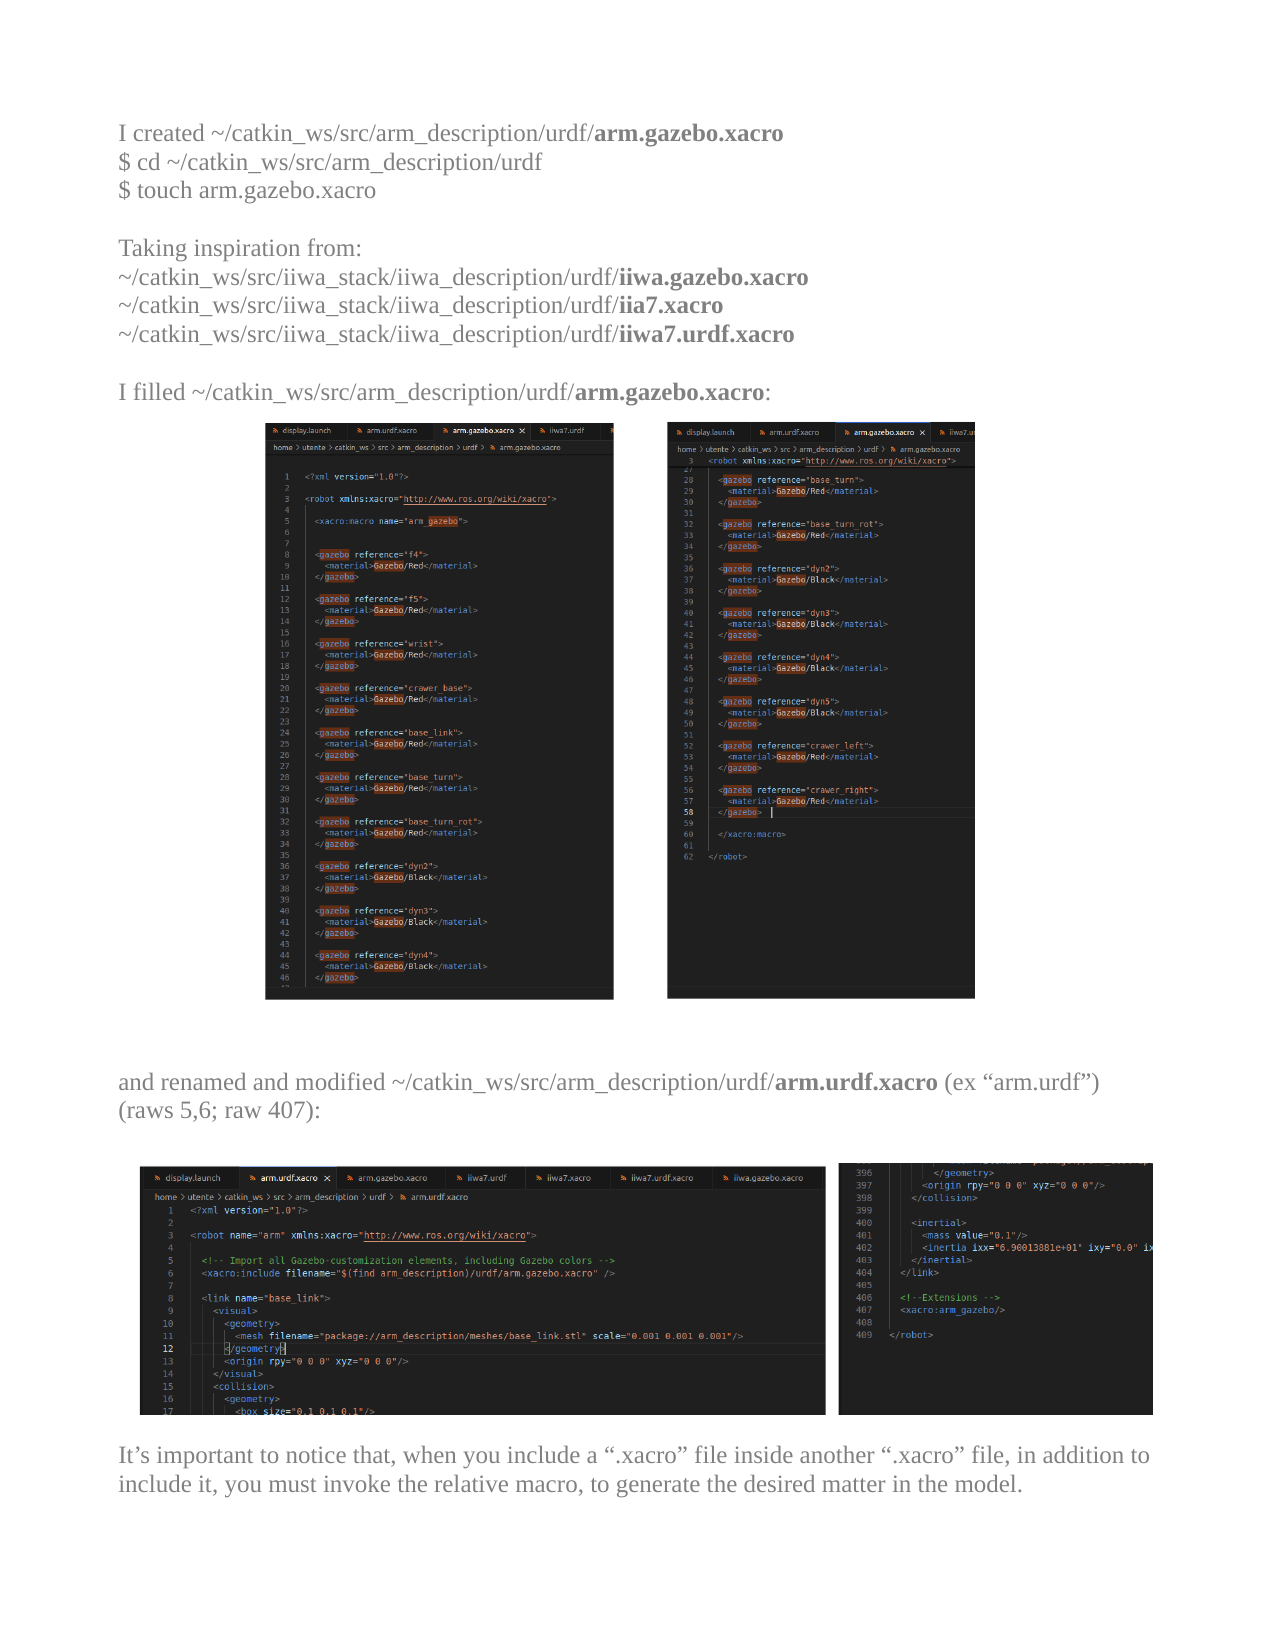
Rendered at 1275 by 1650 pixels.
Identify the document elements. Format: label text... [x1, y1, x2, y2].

picture [838, 1163, 948, 1415]
text ~/catkin_ws/src/iiwa_stack/iiwa_description/urdf/iiwa7.urdf.xacro [118, 319, 1157, 348]
text $ cd ~/catkin_ws/src/arm_description/urdf [118, 147, 1157, 176]
text ~/catkin_ws/src/iiwa_stack/iiwa_description/urdf/iiwa.gazebo.xacro [118, 262, 1157, 291]
text I created ~/catkin_ws/src/arm_description/urdf/arm.gazebo.xacro [118, 118, 1157, 147]
text Taking inspiration from: [118, 233, 1157, 262]
text $ touch arm.gazebo.xacro [118, 176, 1157, 204]
text ~/catkin_ws/src/iiwa_stack/iiwa_description/urdf/iia7.xacro [118, 291, 1157, 319]
picture [265, 423, 410, 1000]
picture [667, 421, 784, 999]
text and renamed and modified ~/catkin_ws/src/arm_description/urdf/arm.urdf.xacro (ex “arm.urdf”) (raws 5,6; raw 407): [118, 1067, 1157, 1124]
picture [139, 1165, 819, 1261]
text It’s important to notice that, when you include a “.xacro” file inside another “.xacro” file, in addition to include it, you must invoke the relative macro, to generate the desired matter in the model. [118, 1441, 1157, 1498]
text I filled ~/catkin_ws/src/arm_description/urdf/arm.gazebo.xacro: [118, 377, 1157, 406]
